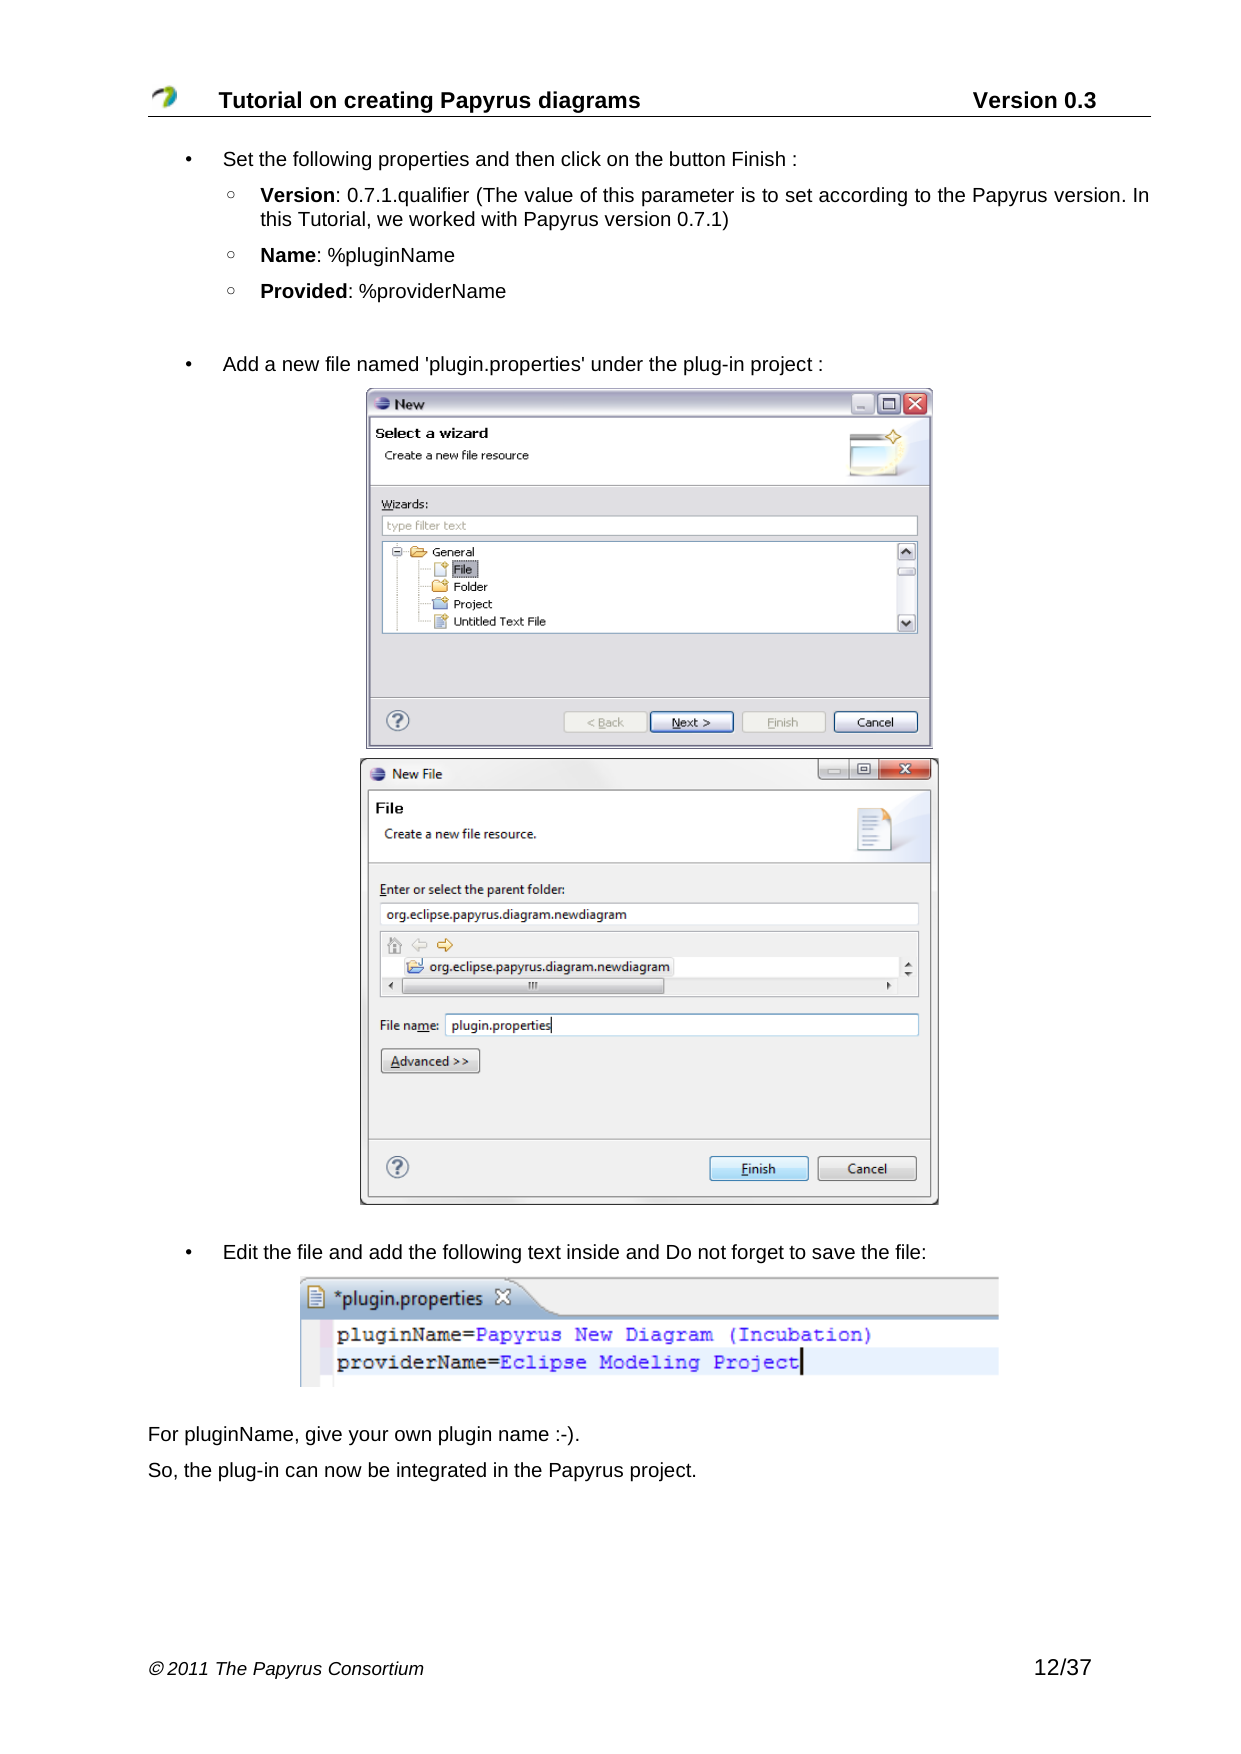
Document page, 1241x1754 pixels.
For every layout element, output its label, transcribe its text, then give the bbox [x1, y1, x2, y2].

list Name: %pluginName [223, 243, 1151, 267]
list Version: 0.7.1.qualifier (The value of this parameter is to set according to the Papyrus version. In this Tutorial, we worked with Papyrus version 0.7.1) [223, 184, 1151, 231]
list Edit the file and add the following text inside and Do not forget to save the file: [185, 1241, 1151, 1264]
list Set the following properties and then click on the button Finish : [185, 148, 1151, 171]
list Provided: %providerName [223, 280, 1151, 303]
picture [366, 388, 933, 749]
text For pluginName, give your own plugin name :-). [148, 1422, 1151, 1446]
picture [152, 84, 177, 110]
picture [360, 758, 939, 1205]
list Add a new file named 'plugin.properties' under the plug-in project : [185, 352, 1151, 376]
text So, the plug-in can now be integrated in the Papyrus project. [148, 1458, 1151, 1482]
